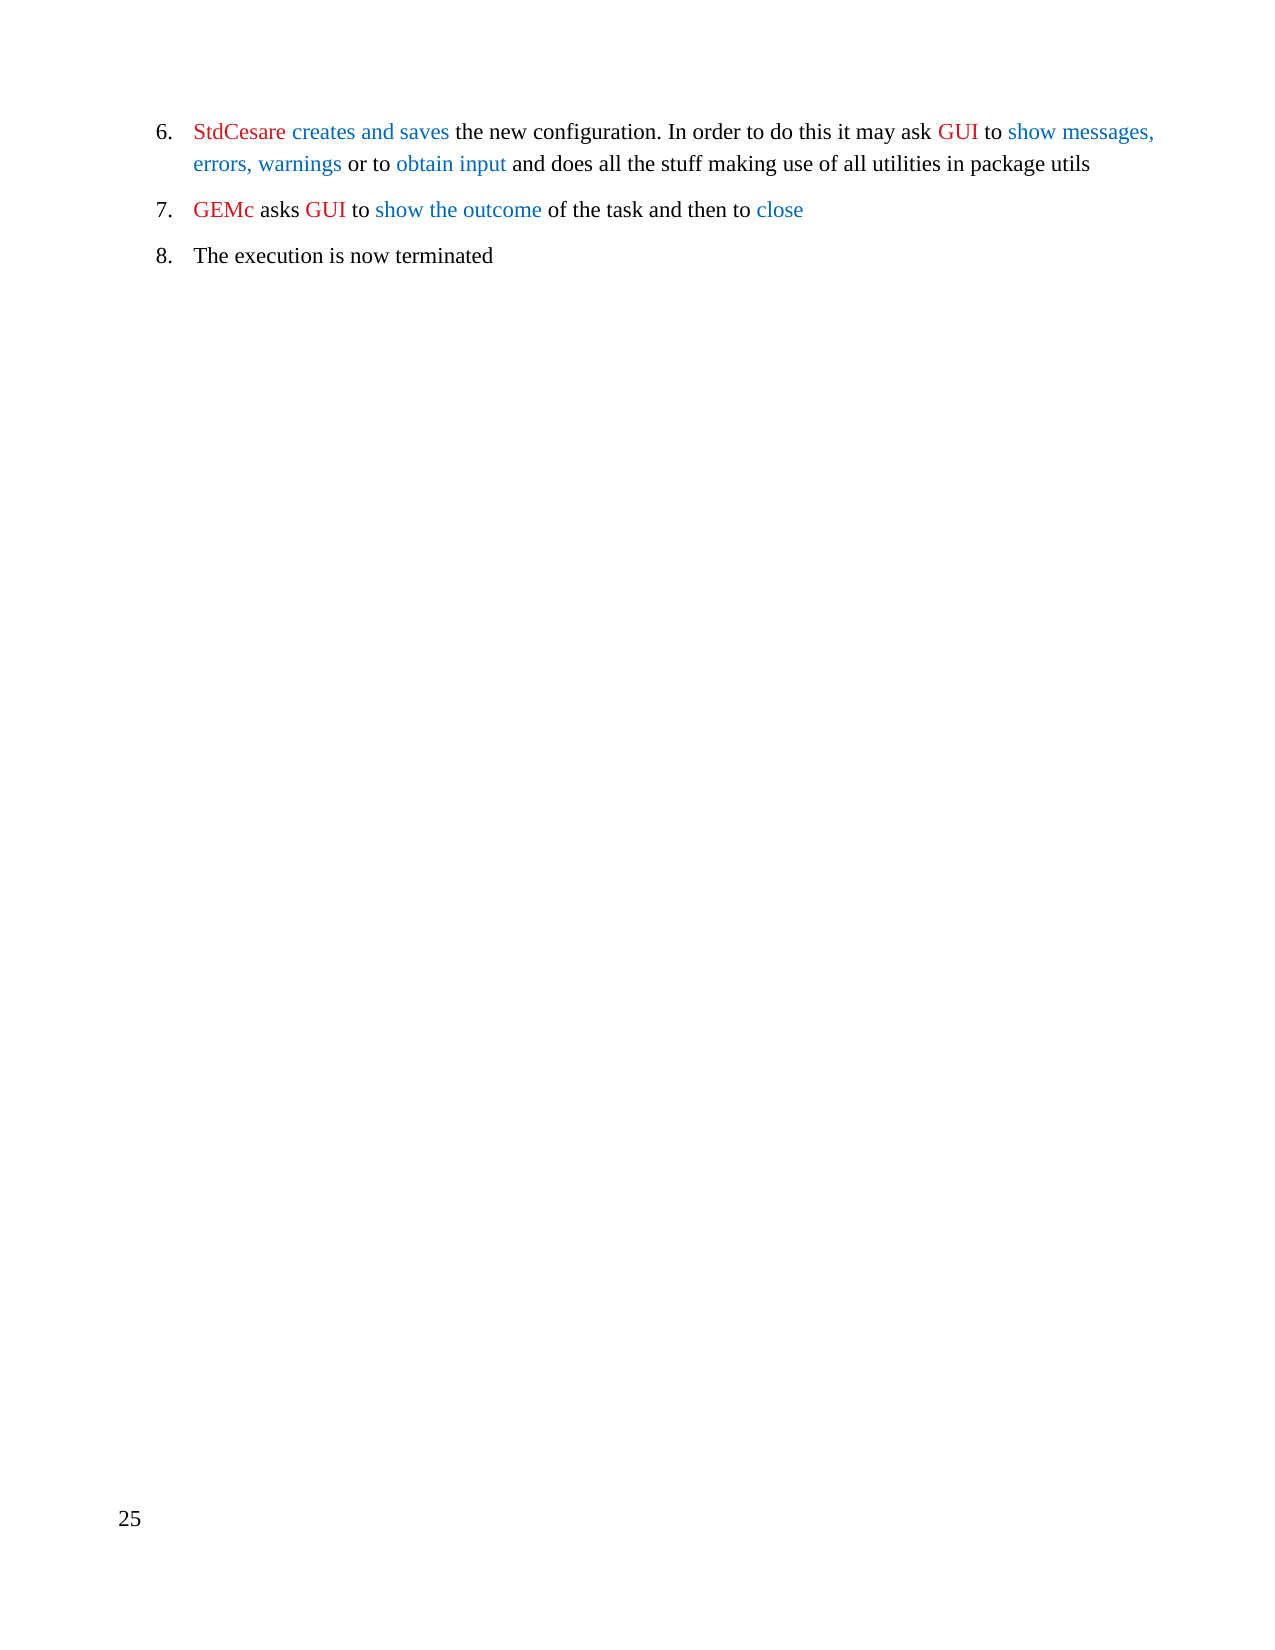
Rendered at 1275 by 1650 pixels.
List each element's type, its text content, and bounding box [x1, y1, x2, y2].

list GEMc asks GUI to show the outcome of the task and then to close [156, 196, 1157, 222]
list StdCesare creates and saves the new configuration. In order to do this it may ask GUI to show messages, errors, warnings or to obtain input and does all the stuff making use of all utilities in package utils [156, 118, 1157, 176]
list The execution is now terminated [156, 242, 1157, 268]
